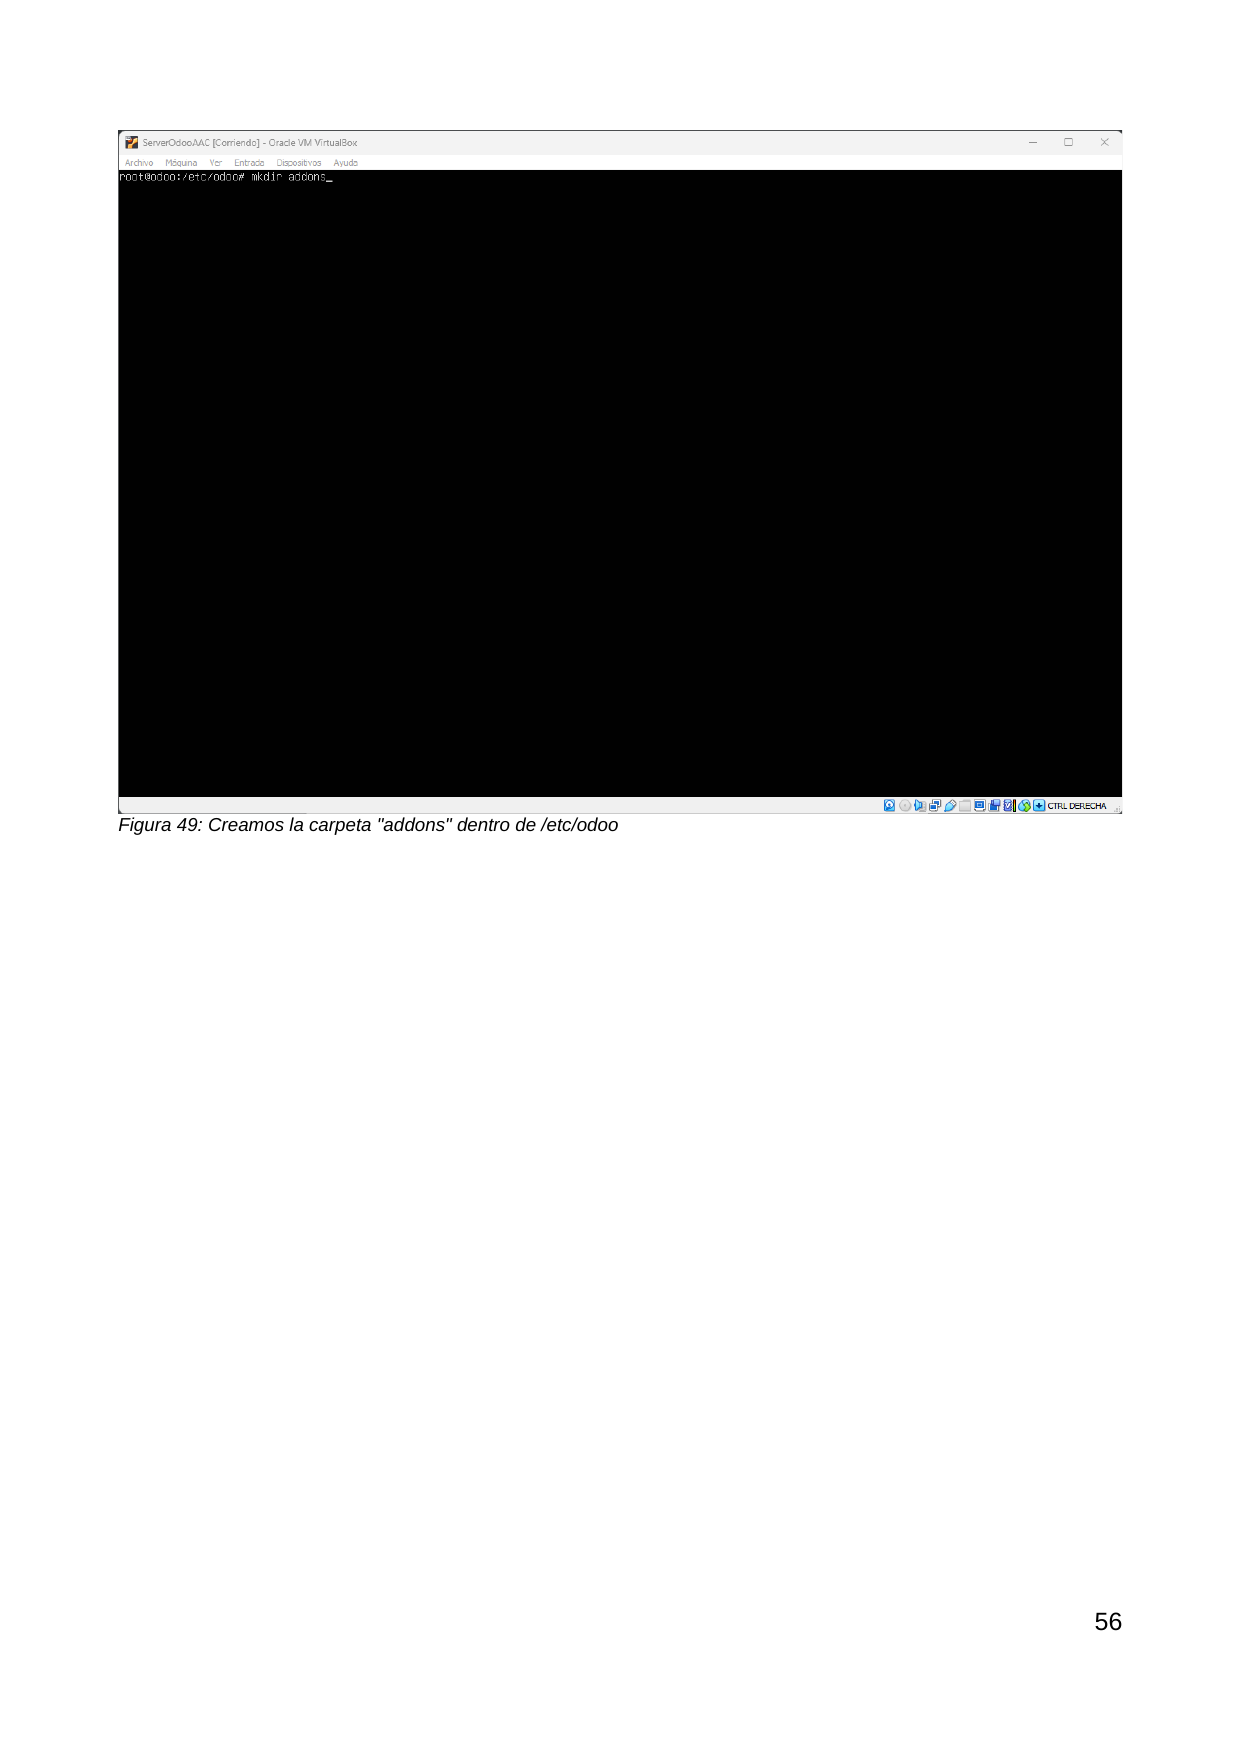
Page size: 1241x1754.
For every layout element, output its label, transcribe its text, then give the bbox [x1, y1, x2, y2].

picture [118, 130, 1123, 814]
text Figura 49: Creamos la carpeta "addons" dentro de /etc/odoo [118, 814, 1122, 835]
